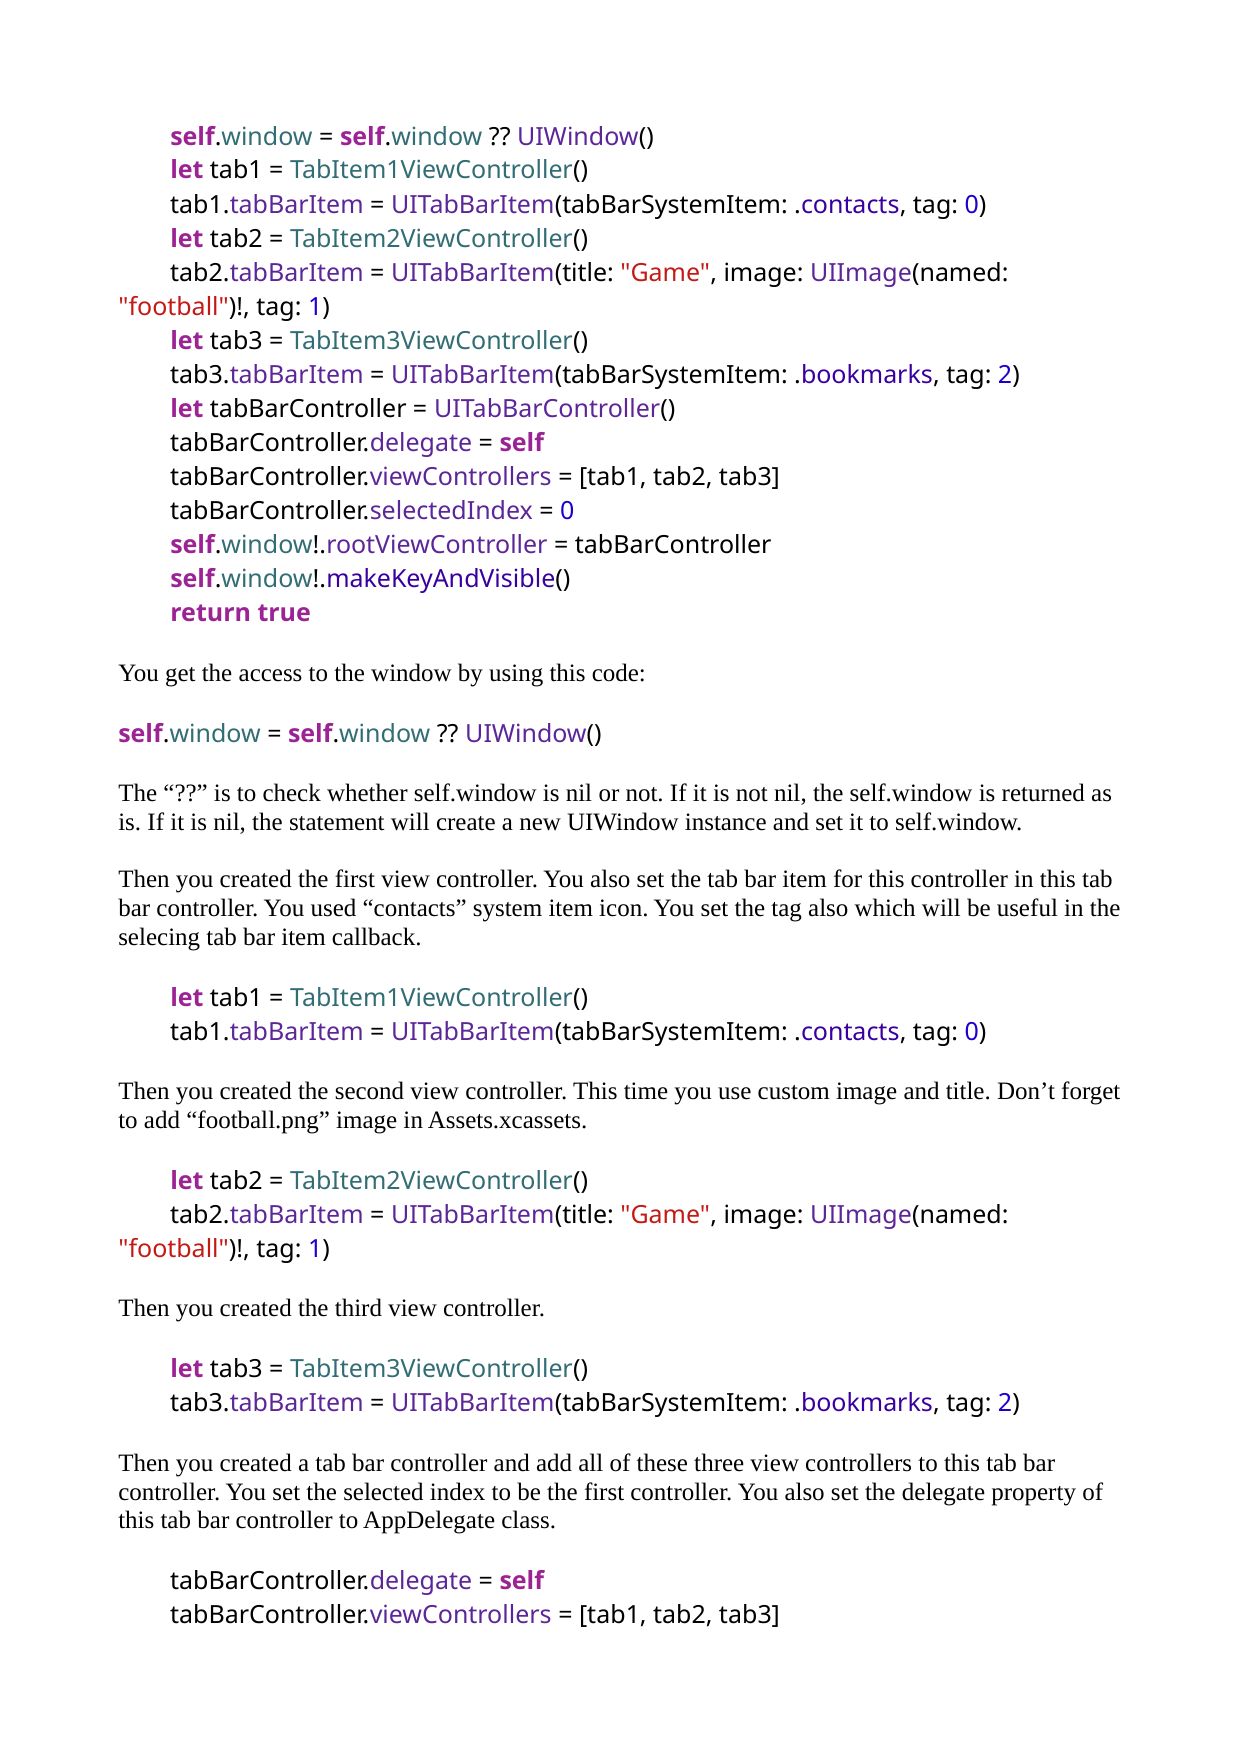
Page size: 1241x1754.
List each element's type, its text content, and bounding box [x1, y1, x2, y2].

text The “??” is to check whether self.window is nil or not. If it is not nil, the self.window is returned as is. If it is nil, the statement will create a new UIWindow instance and set it to self.window. [118, 778, 1122, 836]
text tabBarController.viewControllers = [tab1, tab2, tab3] [118, 459, 1122, 493]
text tab3.tabBarItem = UITabBarItem(tabBarSystemItem: .bookmarks, tag: 2) [118, 357, 1122, 391]
text Then you created the third view controller. [118, 1293, 1122, 1322]
text self.window = self.window ?? UIWindow() [118, 715, 1122, 749]
text tab3.tabBarItem = UITabBarItem(tabBarSystemItem: .bookmarks, tag: 2) [118, 1385, 1122, 1419]
text tabBarController.selectedIndex = 0 [118, 493, 1122, 527]
text let tab3 = TabItem3ViewController() [118, 1351, 1122, 1385]
text self.window!.makeKeyAndVisible() [118, 561, 1122, 595]
text let tab3 = TabItem3ViewController() [118, 322, 1122, 357]
text tabBarController.viewControllers = [tab1, tab2, tab3] [118, 1597, 1122, 1631]
text You get the access to the window by using this code: [118, 658, 1122, 687]
text tab1.tabBarItem = UITabBarItem(tabBarSystemItem: .contacts, tag: 0) [118, 186, 1122, 220]
text let tab1 = TabItem1ViewController() [118, 152, 1122, 186]
text let tab1 = TabItem1ViewController() [118, 979, 1122, 1013]
text let tab2 = TabItem2ViewController() [118, 1162, 1122, 1197]
text let tab2 = TabItem2ViewController() [118, 220, 1122, 254]
text Then you created a tab bar controller and add all of these three view controllers to this tab bar controller. You set the selected index to be the first controller. You also set the delegate property of this tab bar controller to AppDelegate class. [118, 1448, 1122, 1534]
text tab2.tabBarItem = UITabBarItem(title: "Game", image: UIImage(named: "football")!, tag: 1) [118, 254, 1122, 322]
text tabBarController.delegate = self [118, 1563, 1122, 1597]
text let tabBarController = UITabBarController() [118, 391, 1122, 425]
text tab2.tabBarItem = UITabBarItem(title: "Game", image: UIImage(named: "football")!, tag: 1) [118, 1197, 1122, 1265]
text Then you created the first view controller. You also set the tab bar item for this controller in this tab bar controller. You used “contacts” system item icon. You set the tag also which will be useful in the selecing tab bar item callback. [118, 864, 1122, 951]
text self.window!.rootViewController = tabBarController [118, 527, 1122, 561]
text self.window = self.window ?? UIWindow() [118, 118, 1122, 152]
text return true [118, 595, 1122, 629]
text Then you created the second view controller. This time you use custom image and title. Don’t forget to add “football.png” image in Assets.xcassets. [118, 1076, 1122, 1134]
text tabBarController.delegate = self [118, 425, 1122, 459]
text tab1.tabBarItem = UITabBarItem(tabBarSystemItem: .contacts, tag: 0) [118, 1013, 1122, 1047]
